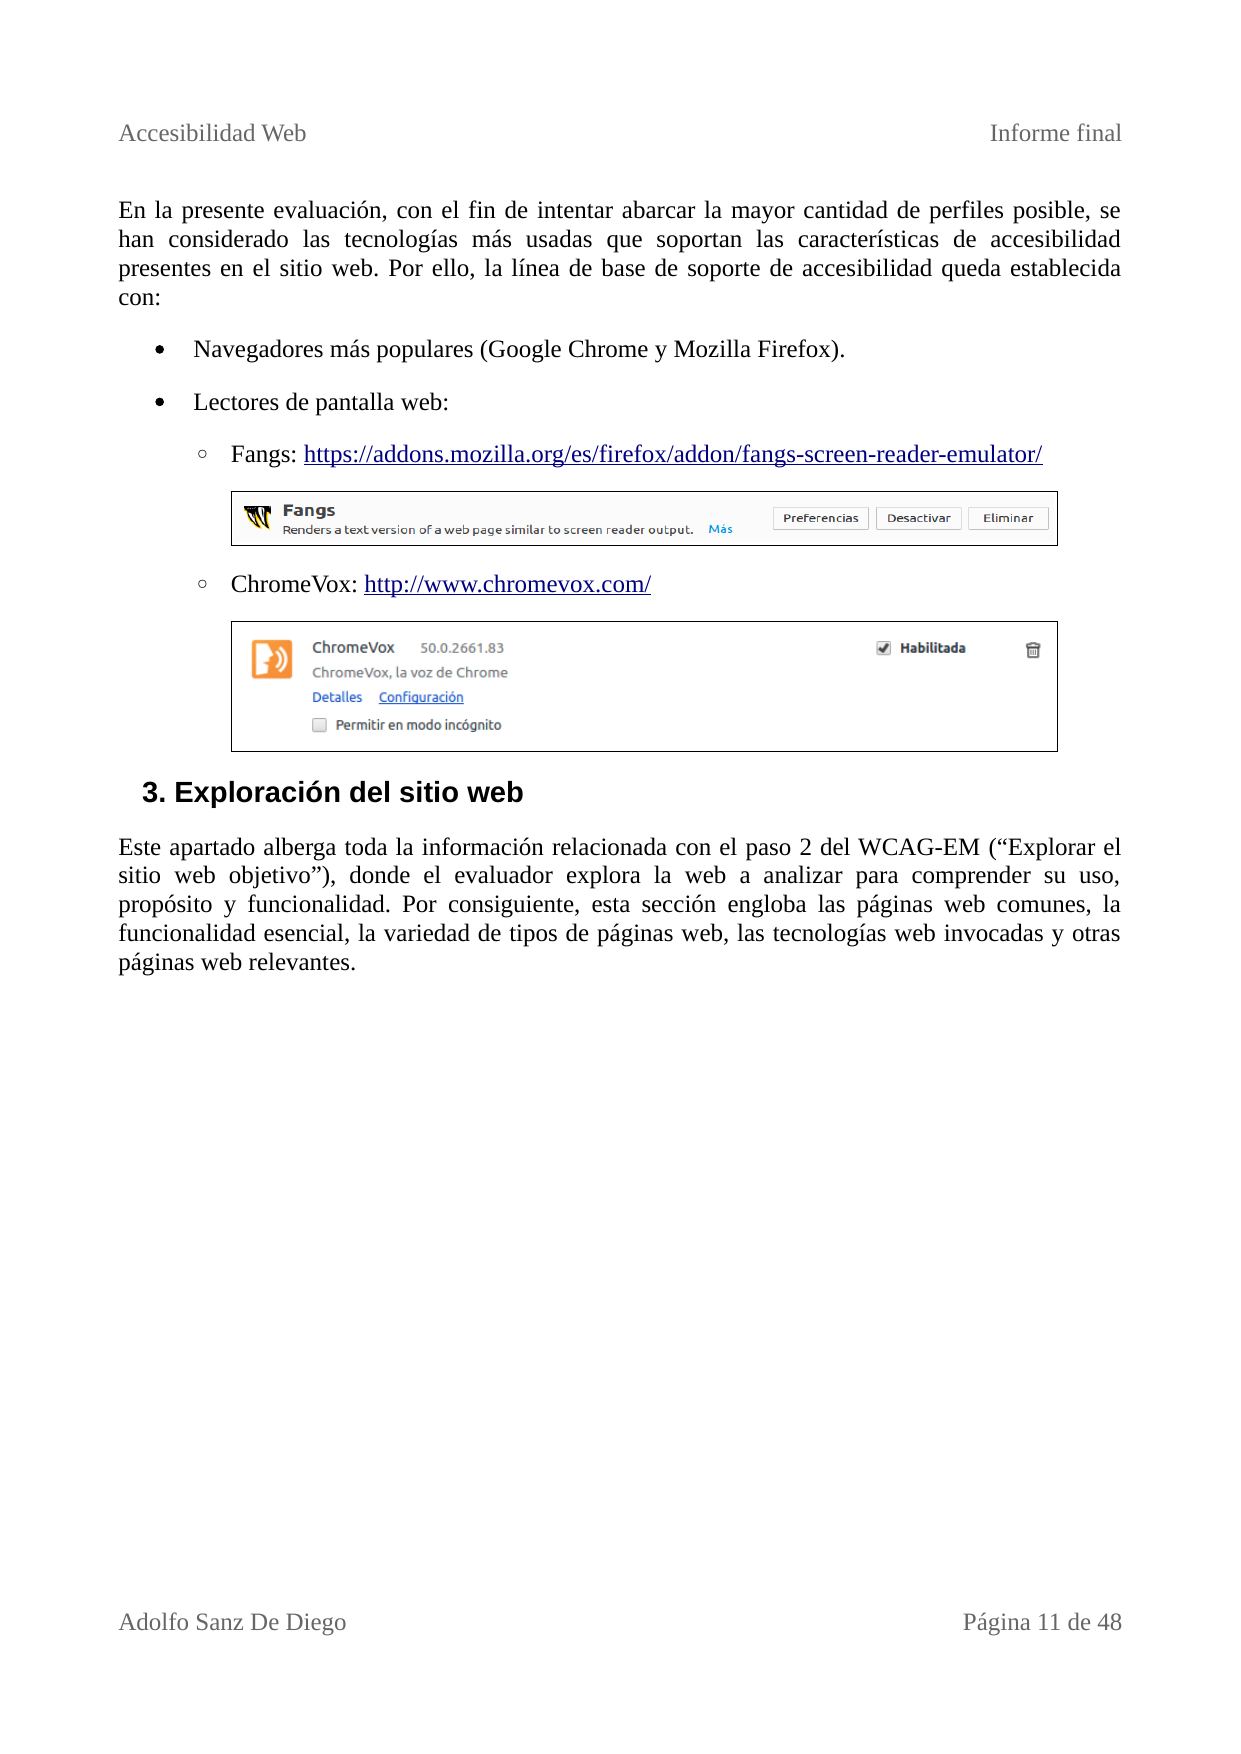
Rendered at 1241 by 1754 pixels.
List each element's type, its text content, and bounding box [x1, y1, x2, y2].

list Lectores de pantalla web: [156, 387, 1122, 415]
picture [233, 494, 1055, 542]
picture [233, 624, 1055, 748]
subtitle Exploración del sitio web [142, 775, 1122, 808]
list ChromeVox: http://www.chromevox.com/ [193, 569, 1122, 597]
list Navegadores más populares (Google Chrome y Mozilla Firefox). [156, 334, 1122, 363]
text En la presente evaluación, con el fin de intentar abarcar la mayor cantidad de perfiles posible, se han considerado las tecnologías más usadas que soportan las características de accesibilidad presentes en el sitio web. Por ello, la línea de base de soporte de accesibilidad queda establecida con: [118, 196, 1122, 311]
text Este apartado alberga toda la información relacionada con el paso 2 del WCAG-EM (“Explorar el sitio web objetivo”), donde el evaluador explora la web a analizar para comprender su uso, propósito y funcionalidad. Por consiguiente, esta sección engloba las páginas web comunes, la funcionalidad esencial, la variedad de tipos de páginas web, las tecnologías web invocadas y otras páginas web relevantes. [118, 832, 1122, 976]
list Fangs: https://addons.mozilla.org/es/firefox/addon/fangs-screen-reader-emulator/ [193, 439, 1122, 468]
